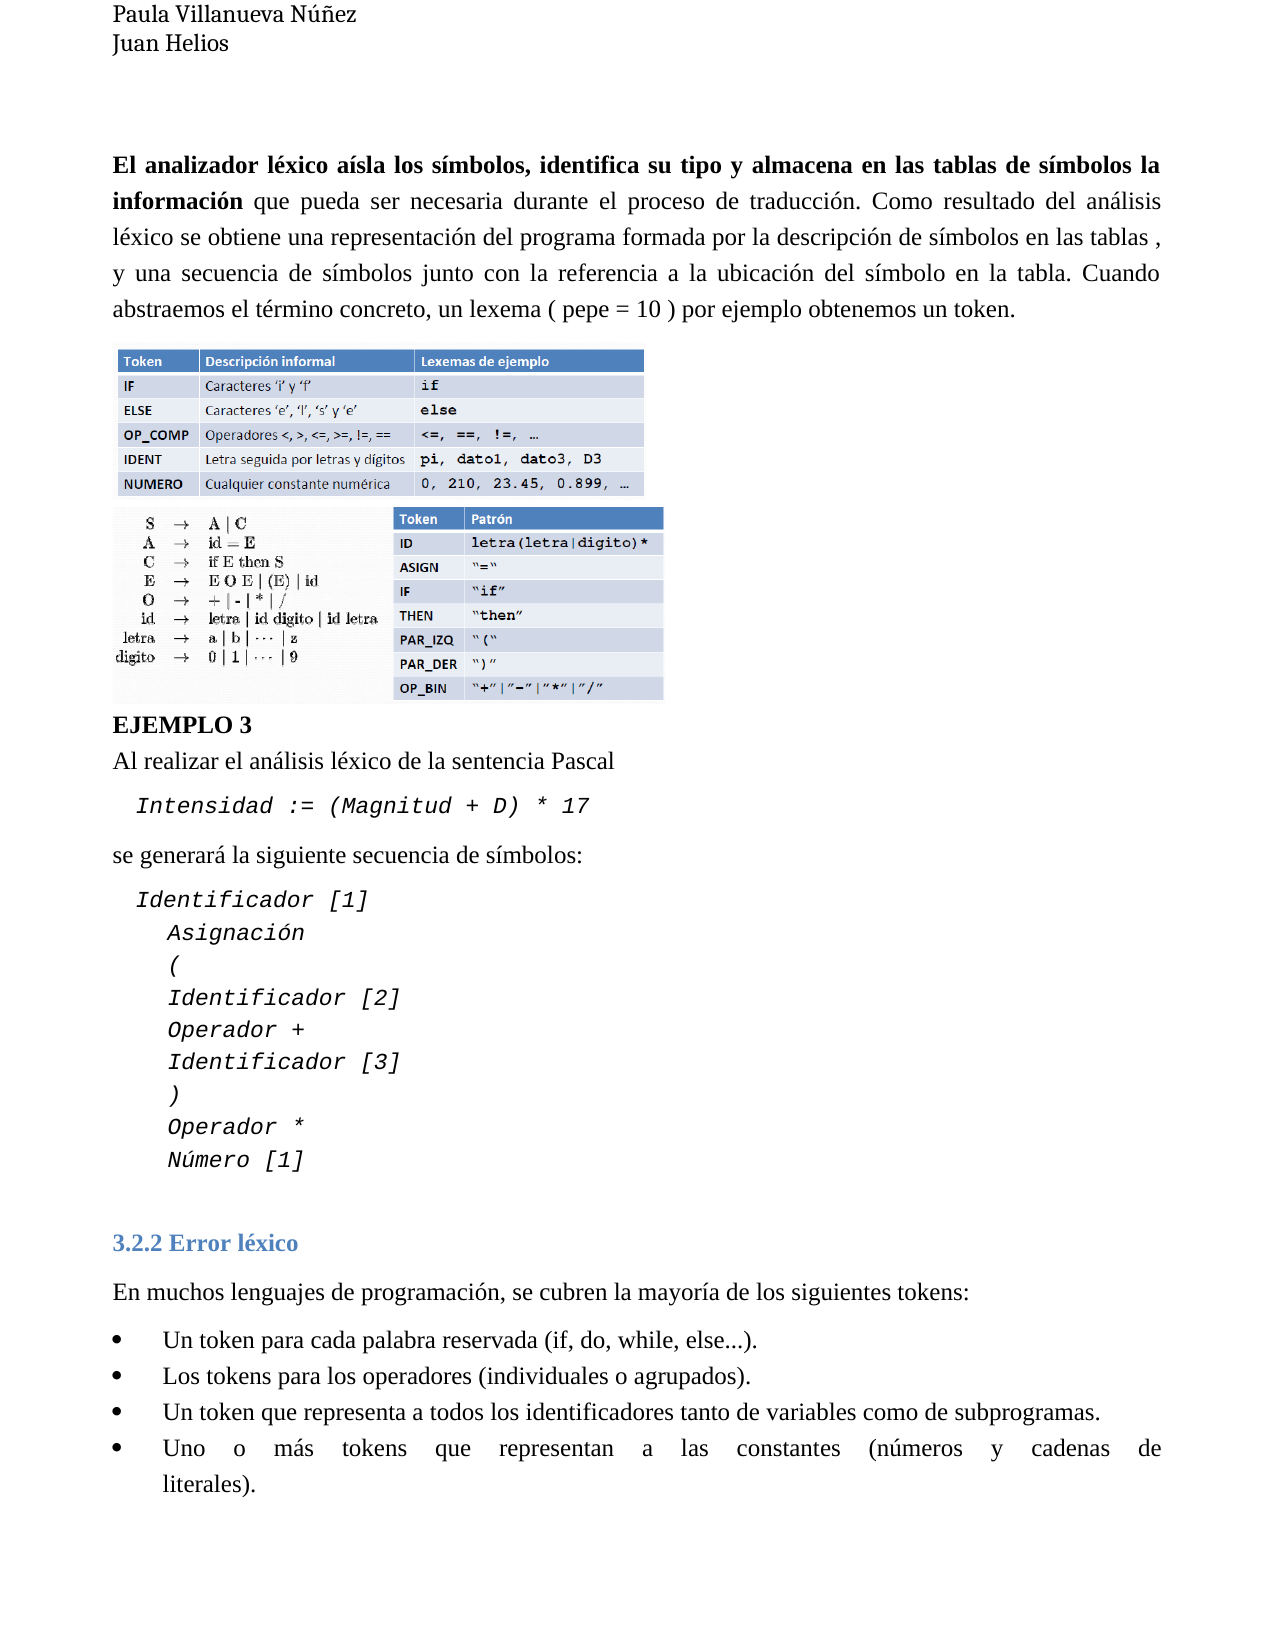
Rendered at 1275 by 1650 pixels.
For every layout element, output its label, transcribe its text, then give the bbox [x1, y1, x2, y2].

text Al realizar el análisis léxico de la sentencia Pascal [112, 746, 1162, 775]
text En muchos lenguajes de programación, se cubren la mayoría de los siguientes tokens: [112, 1277, 1162, 1305]
text Identificador [1] Asignación ( Identificador [2] Operador + Identificador [3] ) Operador * Número [1] [112, 889, 1162, 1174]
picture [112, 342, 647, 500]
text Intensidad := (Magnitud + D) * 17 [112, 795, 1162, 821]
subtitle 3.2.2 Error léxico [112, 1228, 1162, 1257]
picture [112, 507, 666, 704]
text se generará la siguiente secuencia de símbolos: [112, 840, 1162, 869]
list Un token para cada palabra reservada (if, do, while, else...). [112, 1325, 1162, 1354]
list Los tokens para los operadores (individuales o agrupados). [112, 1361, 1162, 1390]
text El analizador léxico aísla los símbolos, identifica su tipo y almacena en las tablas de símbolos la información que pueda ser necesaria durante el proceso de traducción. Como resultado del análisis léxico se obtiene una representación del programa formada por la descripción de símbolos en las tablas , y una secuencia de símbolos junto con la referencia a la ubicación del símbolo en la tabla. Cuando abstraemos el término concreto, un lexema ( pepe = 10 ) por ejemplo obtenemos un token. [112, 150, 1162, 322]
list Uno o más tokens que representan a las constantes (números y cadenas de literales). [112, 1433, 1162, 1498]
text EJEMPLO 3 [112, 711, 1162, 739]
list Un token que representa a todos los identificadores tanto de variables como de subprogramas. [112, 1397, 1162, 1426]
